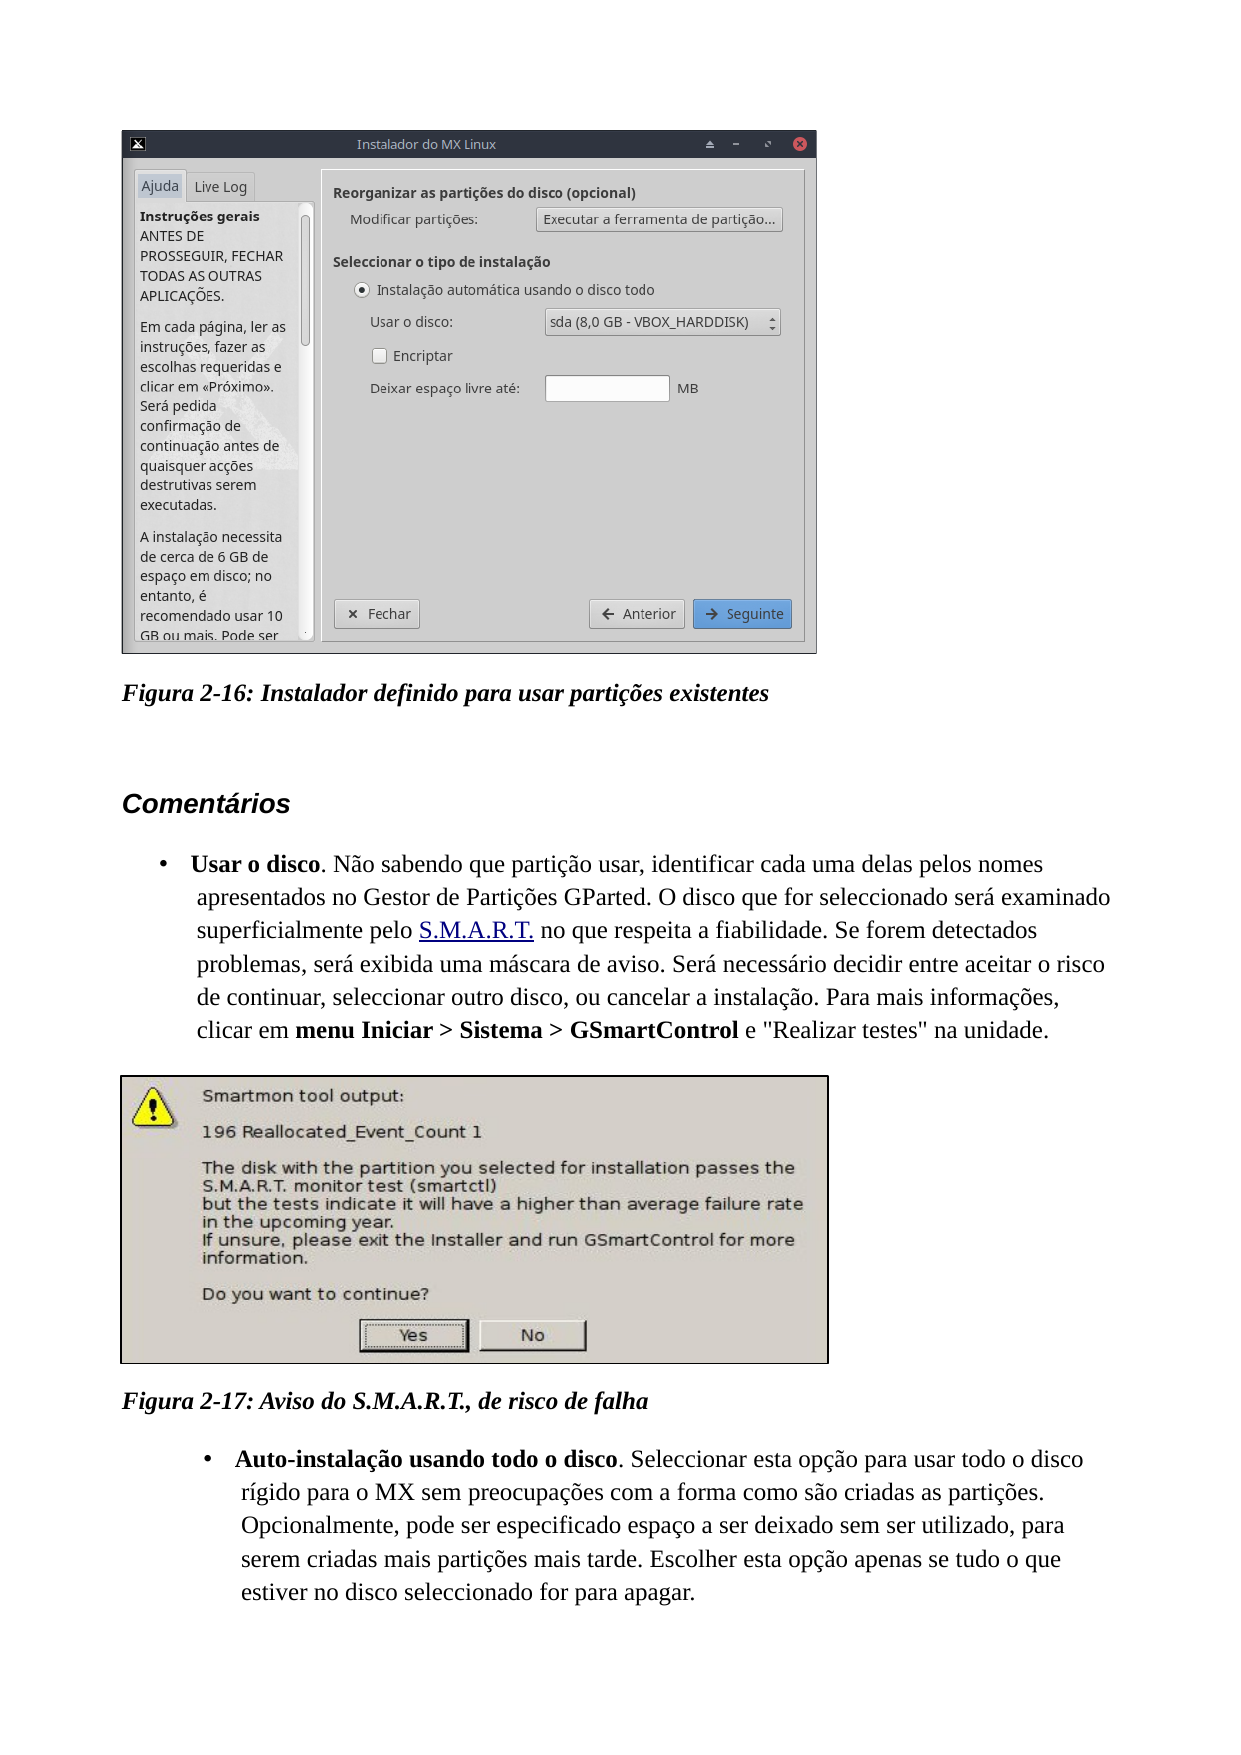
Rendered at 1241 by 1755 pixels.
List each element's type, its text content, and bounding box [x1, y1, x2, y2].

text Figura 2-16: Instalador definido para usar partições existentes [115, 673, 1122, 707]
list Auto-instalação usando todo o disco. Seleccionar esta opção para usar todo o disco rígido para o MX sem preocupações com a forma como são criadas as partições. Opcionalmente, pode ser especificado espaço a ser deixado sem ser utilizado, para serem criadas mais partições mais tarde. Escolher esta opção apenas se tudo o que estiver no disco seleccionado for para apagar. [197, 1439, 1122, 1612]
list Usar o disco. Não sabendo que partição usar, identificar cada uma delas pelos nomes apresentados no Gestor de Partições GParted. O disco que for seleccionado será examinado superficialmente pelo S.M.A.R.T. no que respeita a fiabilidade. Se forem detectados problemas, será exibida uma máscara de aviso. Será necessário decidir entre aceitar o risco de continuar, seleccionar outro disco, ou cancelar a instalação. Para mais informações, clicar em menu Iniciar > Sistema > GSmartControl e "Realizar testes" na unidade. [153, 844, 1122, 1050]
picture [122, 1077, 827, 1363]
picture [121, 130, 817, 654]
subtitle Comentários [115, 782, 1122, 826]
text Figura 2-17: Aviso do S.M.A.R.T., de risco de falha [115, 1381, 1122, 1421]
